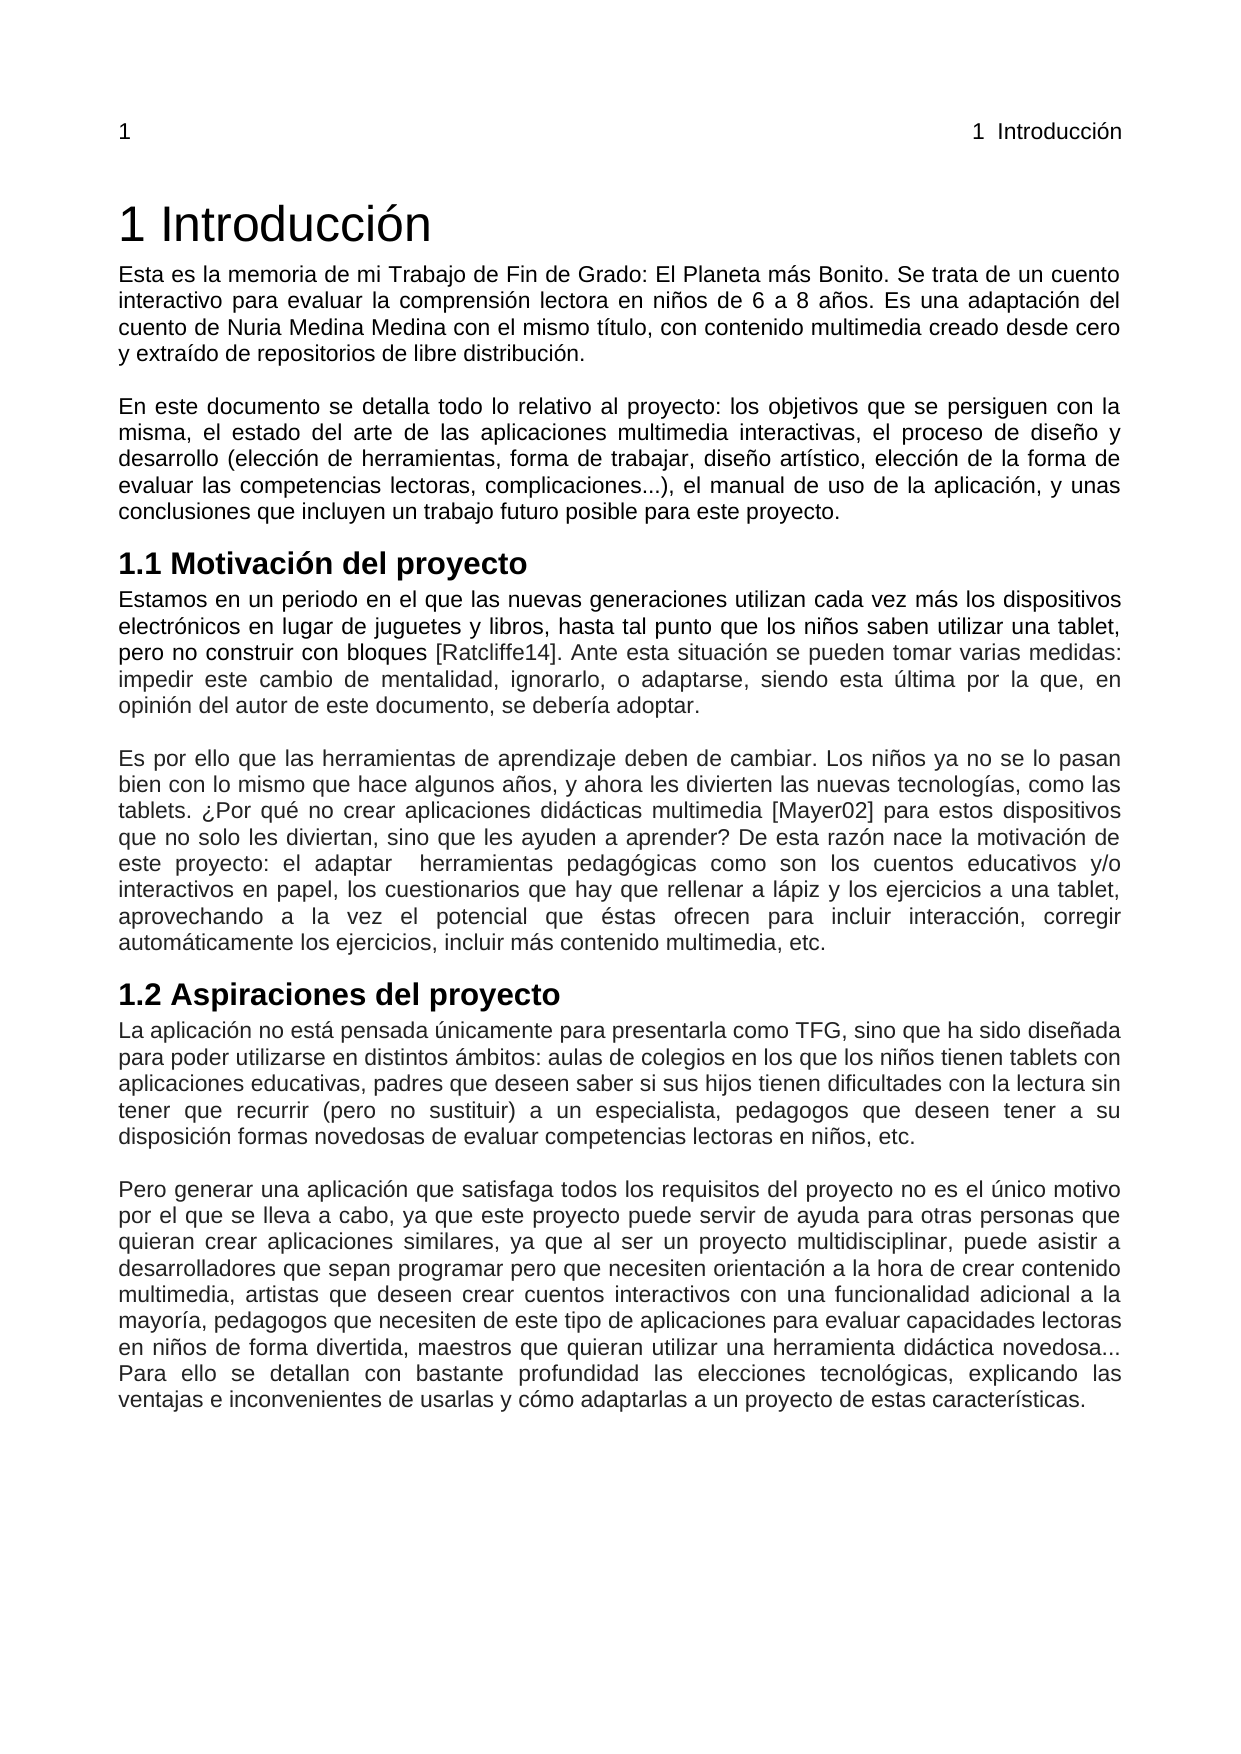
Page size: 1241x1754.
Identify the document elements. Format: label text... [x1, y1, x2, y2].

text La aplicación no está pensada únicamente para presentarla como TFG, sino que ha sido diseñada para poder utilizarse en distintos ámbitos: aulas de colegios en los que los niños tienen tablets con aplicaciones educativas, padres que deseen saber si sus hijos tienen dificultades con la lectura sin tener que recurrir (pero no sustituir) a un especialista, pedagogos que deseen tener a su disposición formas novedosas de evaluar competencias lectoras en niños, etc. [118, 1017, 1122, 1149]
text Esta es la memoria de mi Trabajo de Fin de Grado: El Planeta más Bonito. Se trata de un cuento interactivo para evaluar la comprensión lectora en niños de 6 a 8 años. Es una adaptación del cuento de Nuria Medina Medina con el mismo título, con contenido multimedia creado desde cero y extraído de repositorios de libre distribución. [118, 261, 1122, 366]
text Es por ello que las herramientas de aprendizaje deben de cambiar. Los niños ya no se lo pasan bien con lo mismo que hace algunos años, y ahora les divierten las nuevas tecnologías, como las tablets. ¿Por qué no crear aplicaciones didácticas multimedia [Mayer02] para estos dispositivos que no solo les diviertan, sino que les ayuden a aprender? De esta razón nace la motivación de este proyecto: el adaptar herramientas pedagógicas como son los cuentos educativos y/o interactivos en papel, los cuestionarios que hay que rellenar a lápiz y los ejercicios a una tablet, aprovechando a la vez el potencial que éstas ofrecen para incluir interacción, corregir automáticamente los ejercicios, incluir más contenido multimedia, etc. [118, 744, 1122, 955]
subtitle Motivación del proyecto [118, 545, 1122, 581]
subtitle Introducción [118, 195, 1122, 252]
text Pero generar una aplicación que satisfaga todos los requisitos del proyecto no es el único motivo por el que se lleva a cabo, ya que este proyecto puede servir de ayuda para otras personas que quieran crear aplicaciones similares, ya que al ser un proyecto multidisciplinar, puede asistir a desarrolladores que sepan programar pero que necesiten orientación a la hora de crear contenido multimedia, artistas que deseen crear cuentos interactivos con una funcionalidad adicional a la mayoría, pedagogos que necesiten de este tipo de aplicaciones para evaluar capacidades lectoras en niños de forma divertida, maestros que quieran utilizar una herramienta didáctica novedosa... Para ello se detallan con bastante profundidad las elecciones tecnológicas, explicando las ventajas e inconvenientes de usarlas y cómo adaptarlas a un proyecto de estas características. [118, 1176, 1122, 1413]
text Estamos en un periodo en el que las nuevas generaciones utilizan cada vez más los dispositivos electrónicos en lugar de juguetes y libros, hasta tal punto que los niños saben utilizar una tablet, pero no construir con bloques [Ratcliffe14]. Ante esta situación se pueden tomar varias medidas: impedir este cambio de mentalidad, ignorarlo, o adaptarse, siendo esta última por la que, en opinión del autor de este documento, se debería adoptar. [118, 586, 1122, 718]
text En este documento se detalla todo lo relativo al proyecto: los objetivos que se persiguen con la misma, el estado del arte de las aplicaciones multimedia interactivas, el proceso de diseño y desarrollo (elección de herramientas, forma de trabajar, diseño artístico, elección de la forma de evaluar las competencias lectoras, complicaciones...), el manual de uso de la aplicación, y unas conclusiones que incluyen un trabajo futuro posible para este proyecto. [118, 393, 1122, 524]
subtitle Aspiraciones del proyecto [118, 976, 1122, 1012]
